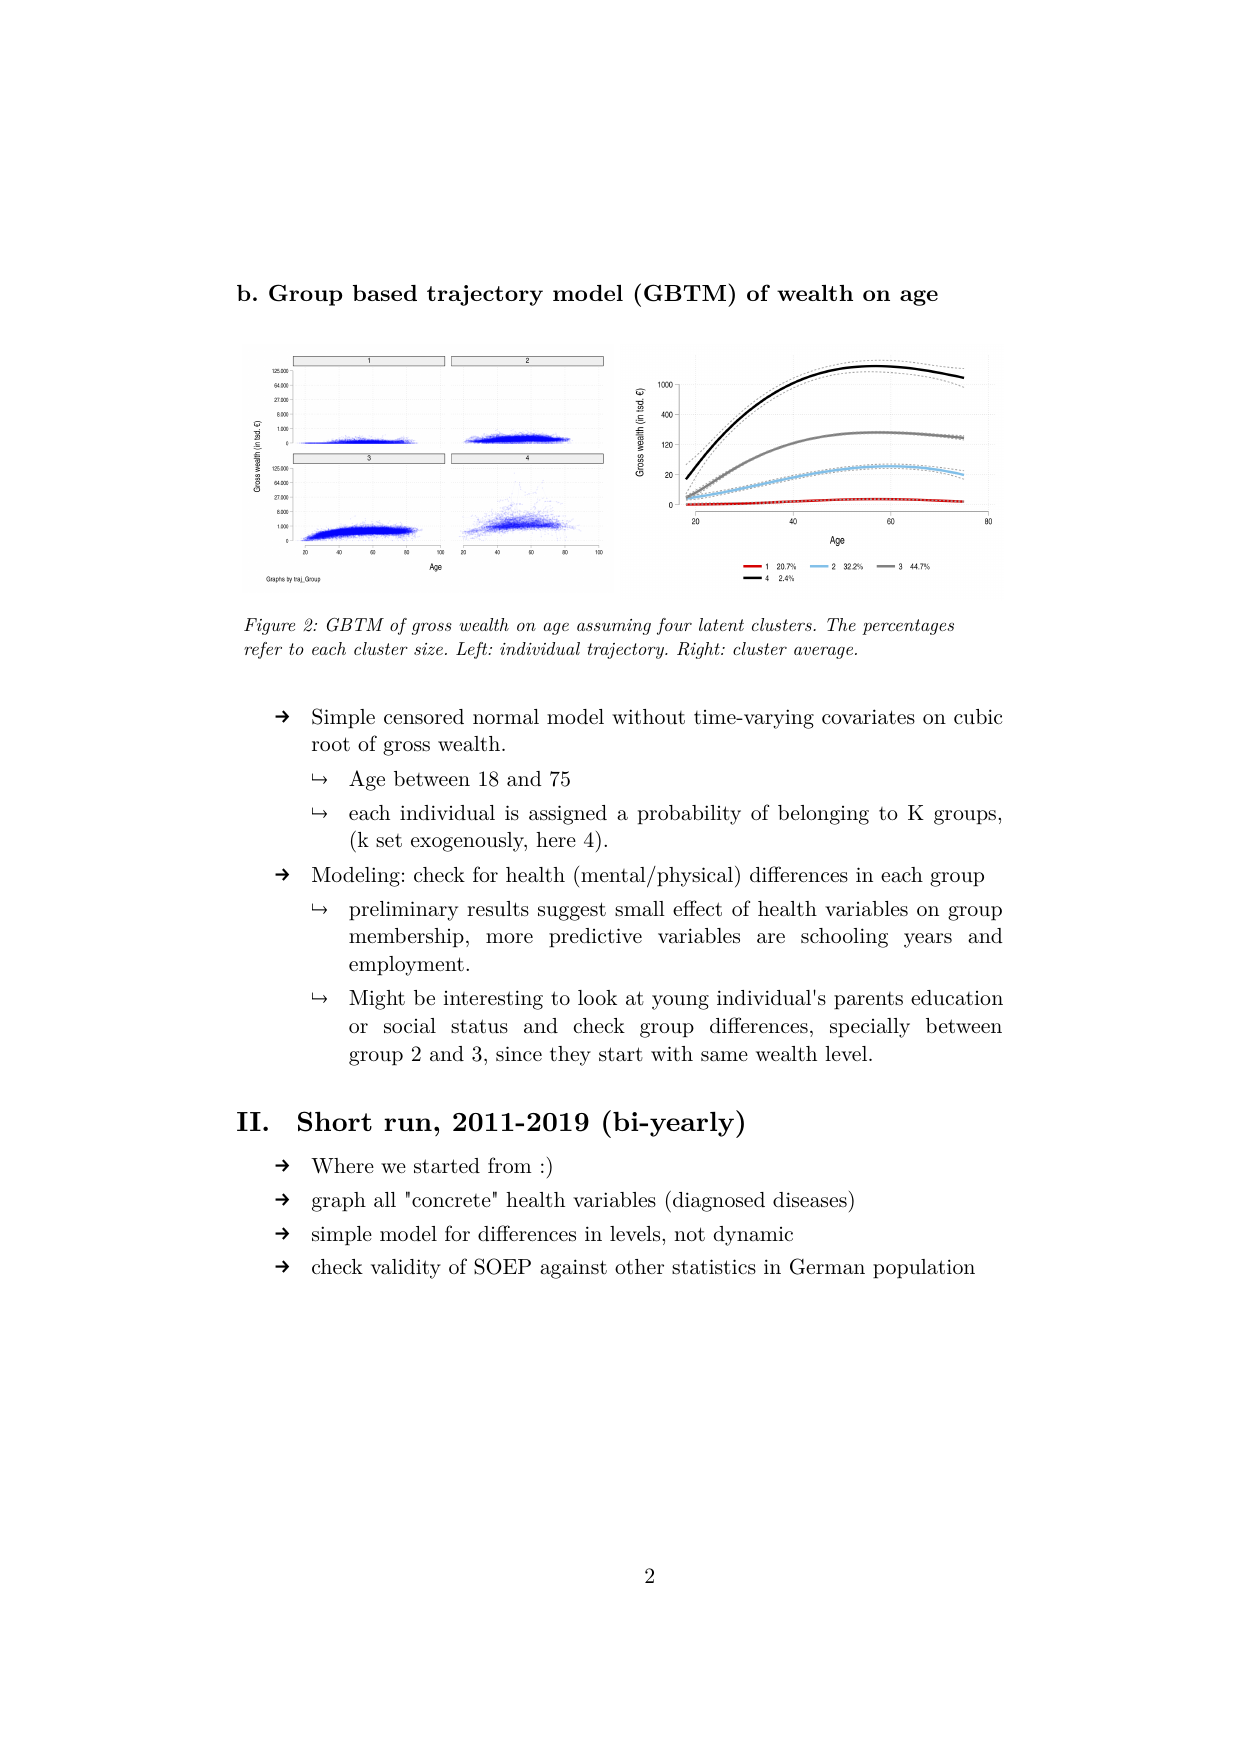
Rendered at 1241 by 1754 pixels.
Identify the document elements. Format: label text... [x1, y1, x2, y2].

picture [242, 344, 615, 593]
list simple model for differences in levels, not dynamic [274, 1219, 1004, 1247]
list graph all "concrete" health variables (diagnosed diseases) [274, 1185, 1004, 1213]
table_header [620, 601, 1004, 702]
list preliminary results suggest small effect of health variables on group membership, more predictive variables are schooling years and employment. [311, 894, 1004, 978]
picture [620, 344, 1004, 601]
subtitle Group based trajectory model (GBTM) of wealth on age [236, 277, 1004, 307]
list Age between 18 and 75 [311, 764, 1004, 792]
table_header [236, 345, 1001, 702]
list each individual is assigned a probability of belonging to K groups, (k set exogenously, here 4). [311, 798, 1004, 854]
list Where we started from :) [274, 1151, 1004, 1179]
list Might be interesting to look at young individual's parents education or social status and check group differences, specially between group 2 and 3, since they start with same wealth level. [311, 983, 1004, 1067]
subtitle Short run, 2011-2019 (bi-yearly) [236, 1103, 1004, 1138]
list Modeling: check for health (mental/physical) differences in each group [274, 860, 1004, 888]
list check validity of SOEP against other statistics in German population [274, 1252, 1004, 1280]
list Simple censored normal model without time-varying covariates on cubic root of gross wealth. [274, 702, 1004, 758]
